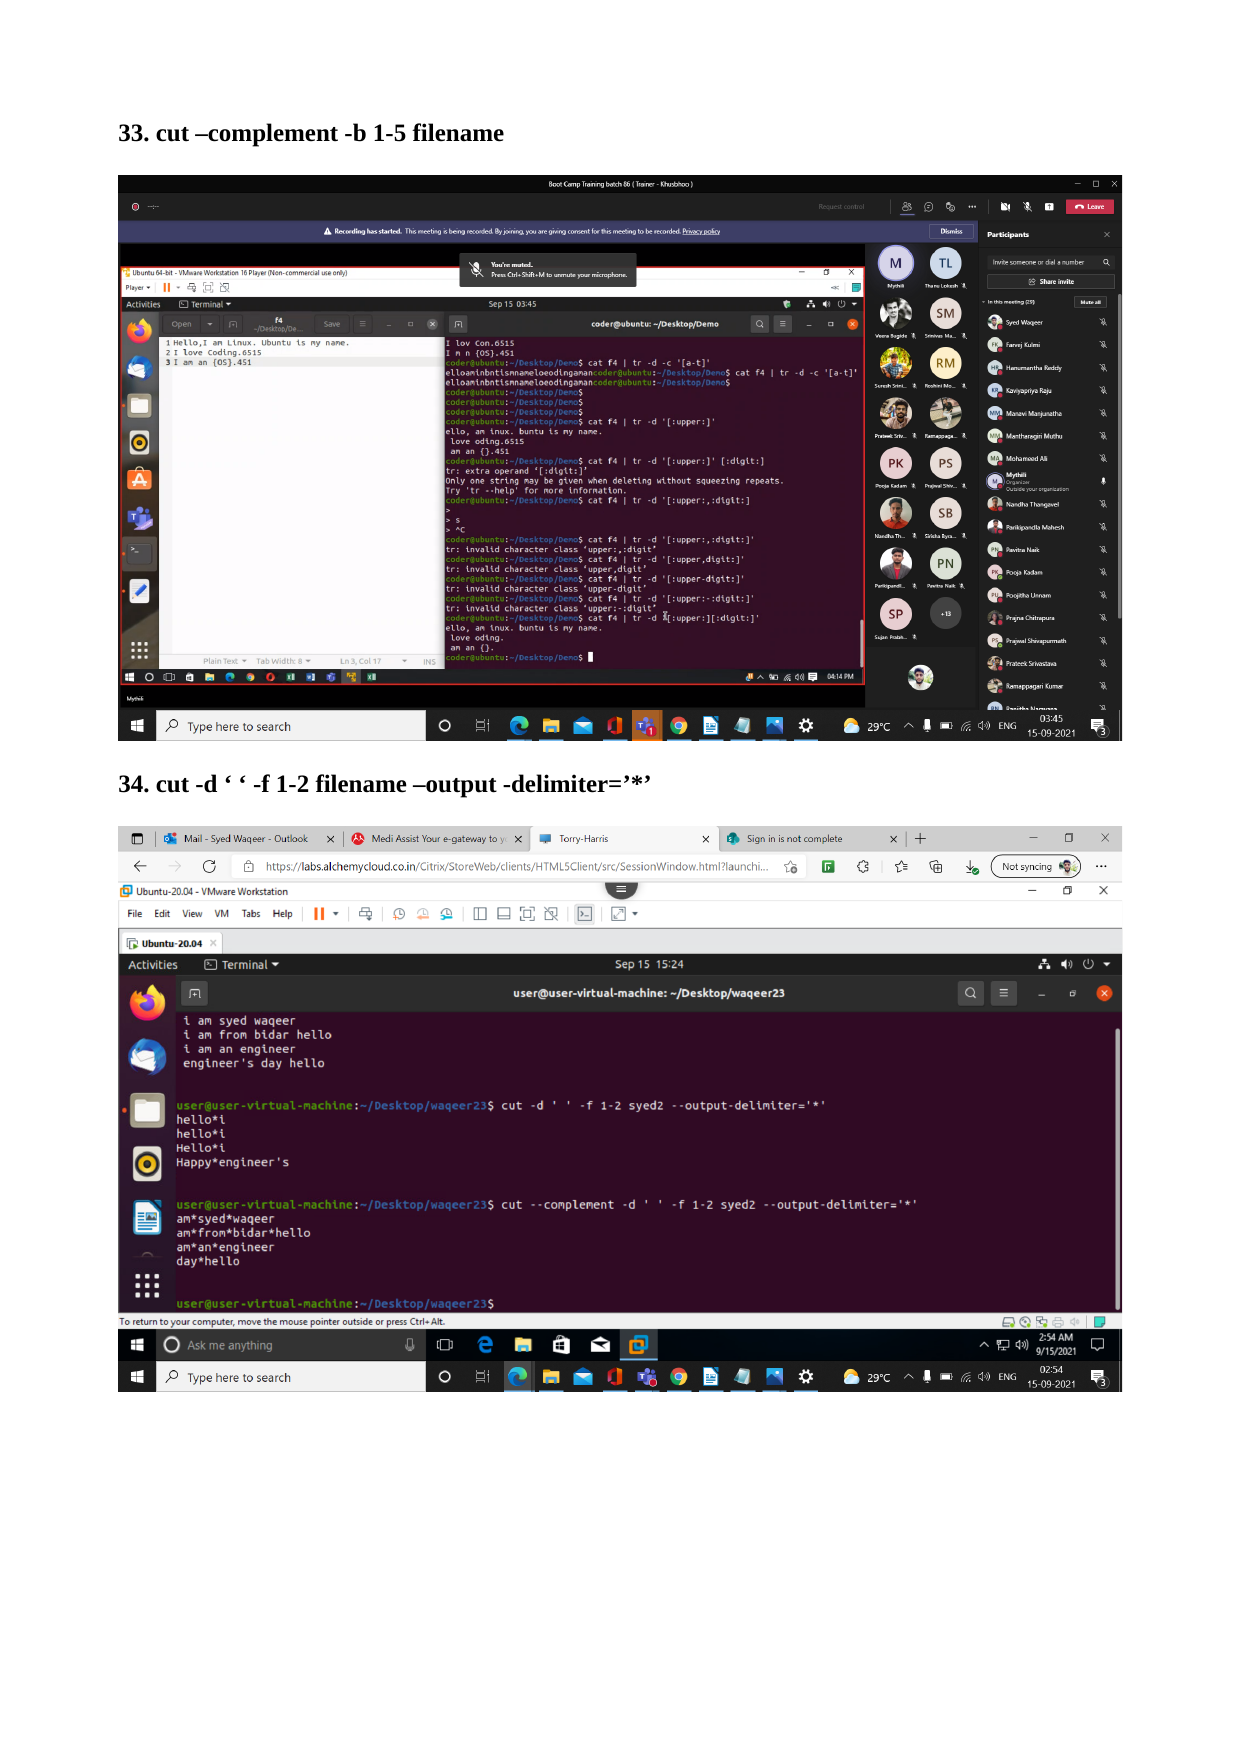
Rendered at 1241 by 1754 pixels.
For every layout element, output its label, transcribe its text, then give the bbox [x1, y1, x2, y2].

text 34. cut -d ‘ ‘ -f 1-2 filename –output -delimiter=’*’ [118, 769, 1122, 798]
picture [118, 826, 1123, 1392]
text 33. cut –complement -b 1-5 filename [118, 118, 1122, 147]
picture [118, 175, 1123, 741]
